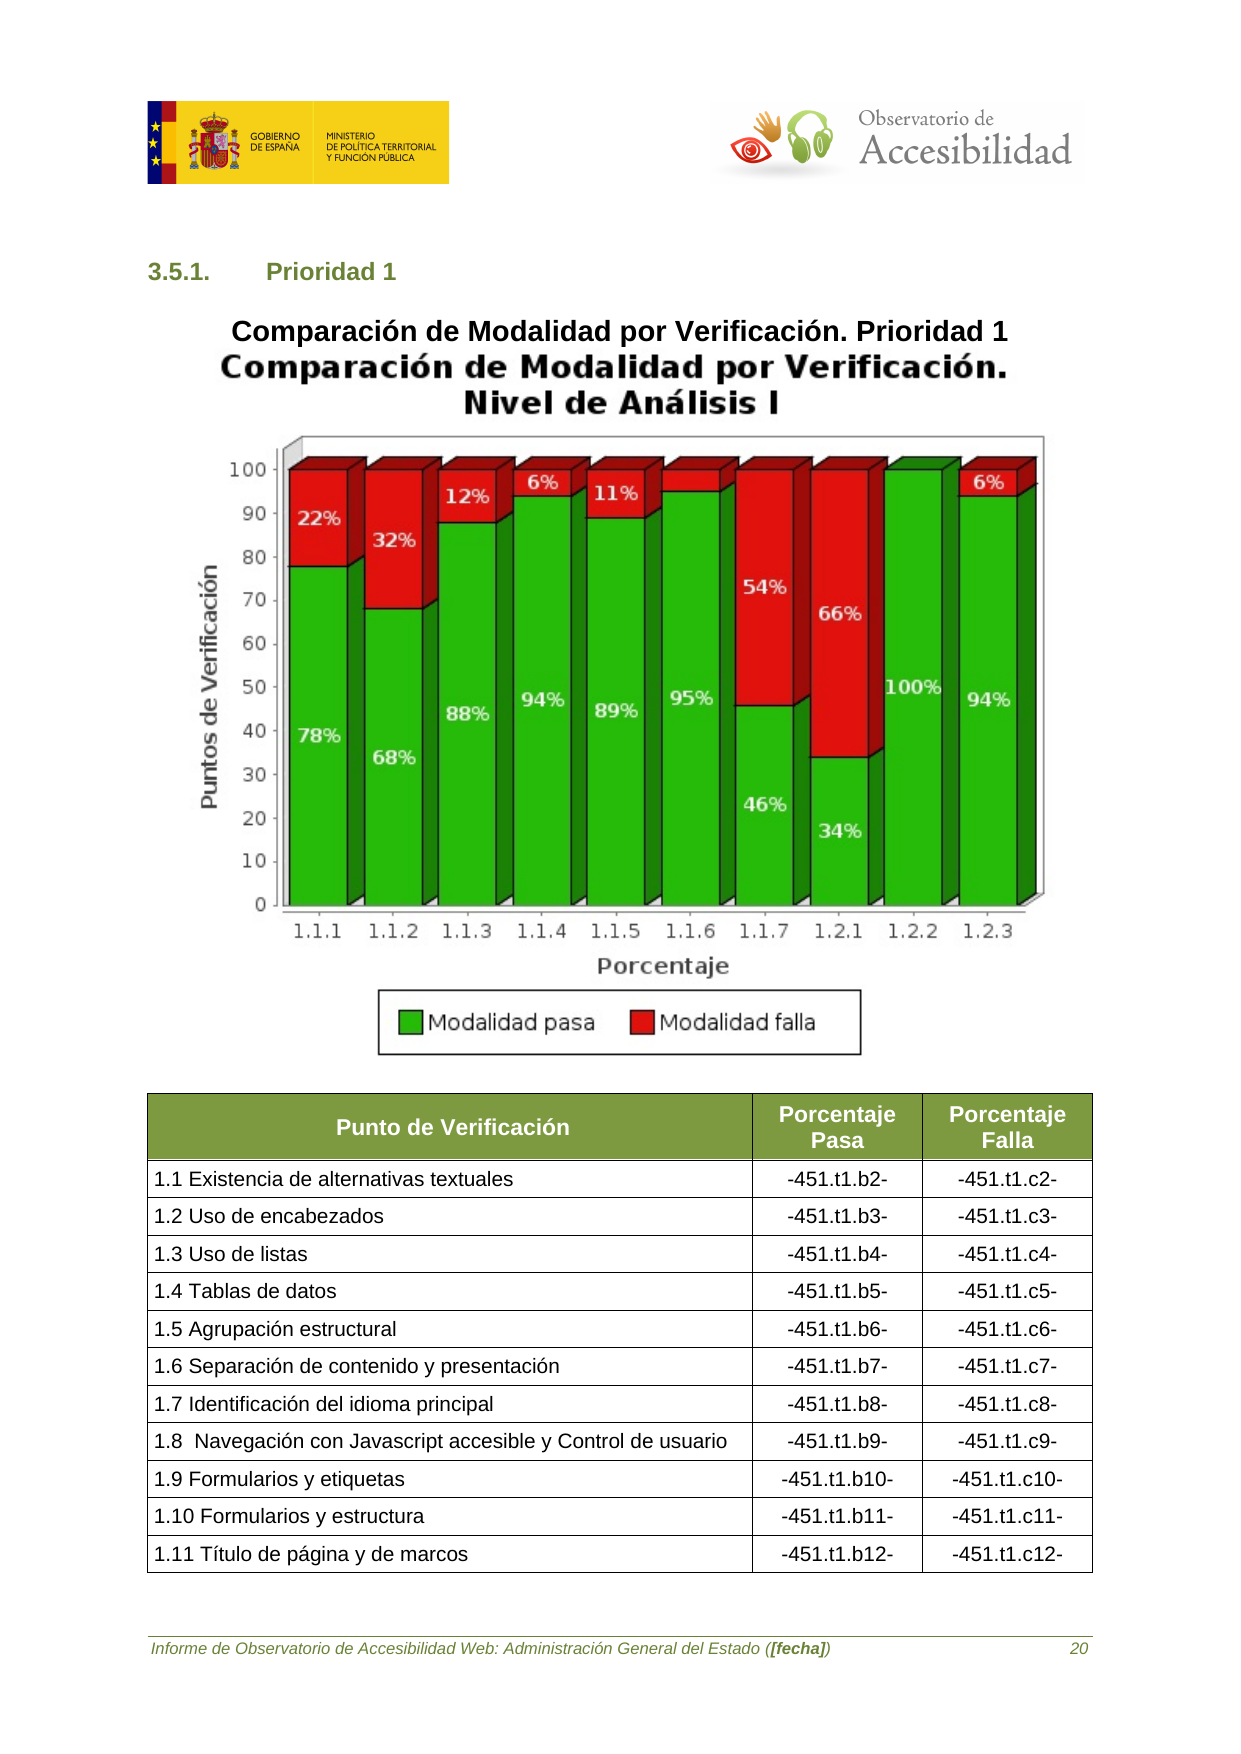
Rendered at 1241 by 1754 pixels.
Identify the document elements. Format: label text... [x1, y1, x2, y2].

table_cell -451.t1.c2- [923, 1161, 1092, 1197]
table_cell 1.9 Formularios y etiquetas [148, 1461, 752, 1497]
table_cell -451.t1.b12- [753, 1536, 922, 1572]
table_cell 1.10 Formularios y estructura [148, 1498, 752, 1534]
table_header Porcentaje Pasa [753, 1094, 922, 1159]
table_cell -451.t1.b3- [753, 1198, 922, 1234]
table_cell -451.t1.c12- [923, 1536, 1092, 1572]
table_cell 1.4 Tablas de datos [148, 1273, 752, 1309]
table_cell -451.t1.c5- [923, 1273, 1092, 1309]
table_cell -451.t1.b6- [753, 1311, 922, 1347]
table_cell 1.7 Identificación del idioma principal [148, 1386, 752, 1422]
table_cell -451.t1.b2- [753, 1161, 922, 1197]
table_cell 1.1 Existencia de alternativas textuales [148, 1161, 752, 1197]
table_cell -451.t1.c11- [923, 1498, 1092, 1534]
table_cell -451.t1.c10- [923, 1461, 1092, 1497]
text Comparación de Modalidad por Verificación. Prioridad 1 [148, 314, 1092, 347]
table_cell 1.3 Uso de listas [148, 1236, 752, 1272]
picture [178, 347, 1062, 1057]
table_cell -451.t1.c7- [923, 1348, 1092, 1384]
table_cell 1.5 Agrupación estructural [148, 1311, 752, 1347]
table_cell 1.6 Separación de contenido y presentación [148, 1348, 752, 1384]
table_header Porcentaje Falla [923, 1094, 1092, 1159]
table_cell -451.t1.c6- [923, 1311, 1092, 1347]
picture [710, 101, 1086, 184]
table_cell 1.8 Navegación con Javascript accesible y Control de usuario [148, 1423, 752, 1459]
table_cell -451.t1.b9- [753, 1423, 922, 1459]
table_cell -451.t1.b5- [753, 1273, 922, 1309]
table_cell -451.t1.c3- [923, 1198, 1092, 1234]
table_cell -451.t1.b4- [753, 1236, 922, 1272]
table_cell -451.t1.b7- [753, 1348, 922, 1384]
table_cell 1.2 Uso de encabezados [148, 1198, 752, 1234]
table_cell -451.t1.c9- [923, 1423, 1092, 1459]
table_cell 1.11 Título de página y de marcos [148, 1536, 752, 1572]
table_cell -451.t1.b10- [753, 1461, 922, 1497]
table_cell -451.t1.c4- [923, 1236, 1092, 1272]
table_cell -451.t1.b11- [753, 1498, 922, 1534]
subtitle Prioridad 1 [148, 257, 1092, 286]
table_header Punto de Verificación [148, 1094, 752, 1159]
table_cell -451.t1.c8- [923, 1386, 1092, 1422]
table_cell -451.t1.b8- [753, 1386, 922, 1422]
picture [147, 101, 450, 184]
